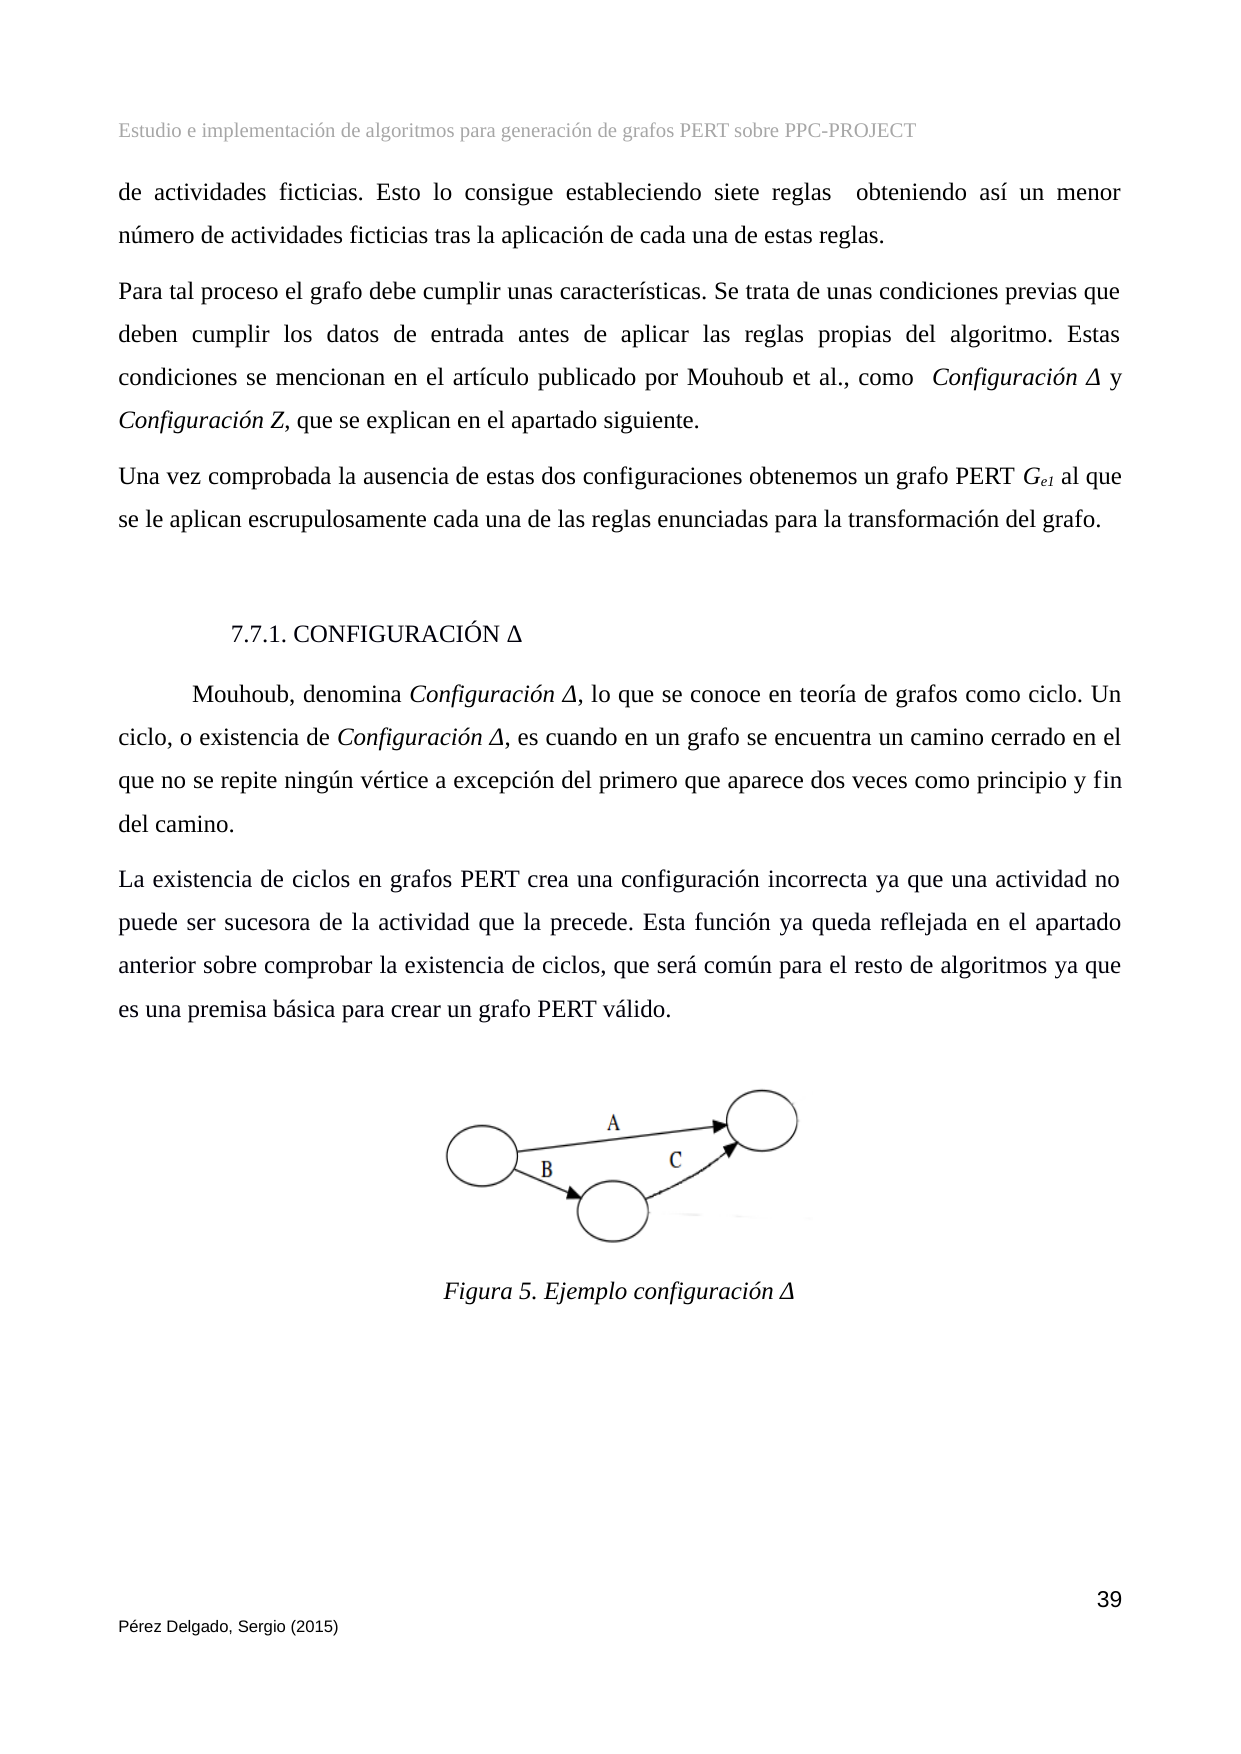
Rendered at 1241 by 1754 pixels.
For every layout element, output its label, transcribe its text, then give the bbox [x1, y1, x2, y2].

subtitle 7.7.1. CONFIGURACIÓN Δ [156, 619, 1122, 648]
text de actividades ficticias. Esto lo consigue estableciendo siete reglas obteniendo así un menor número de actividades ficticias tras la aplicación de cada una de estas reglas. [118, 177, 1122, 249]
text Figura 5. Ejemplo configuración Δ [118, 1276, 1122, 1305]
text La existencia de ciclos en grafos PERT crea una configuración incorrecta ya que una actividad no puede ser sucesora de la actividad que la precede. Esta función ya queda reflejada en el apartado anterior sobre comprobar la existencia de ciclos, que será común para el resto de algoritmos ya que es una premisa básica para crear un grafo PERT válido. [118, 864, 1122, 1022]
picture [427, 1049, 814, 1251]
text Para tal proceso el grafo debe cumplir unas características. Se trata de unas condiciones previas que deben cumplir los datos de entrada antes de aplicar las reglas propias del algoritmo. Estas condiciones se mencionan en el artículo publicado por Mouhoub et al., como Configuración Δ y Configuración Z, que se explican en el apartado siguiente. [118, 276, 1122, 434]
text Una vez comprobada la ausencia de estas dos configuraciones obtenemos un grafo PERT Ge1 al que se le aplican escrupulosamente cada una de las reglas enunciadas para la transformación del grafo. [118, 461, 1122, 533]
text Mouhoub, denomina Configuración Δ, lo que se conoce en teoría de grafos como ciclo. Un ciclo, o existencia de Configuración Δ, es cuando en un grafo se encuentra un camino cerrado en el que no se repite ningún vértice a excepción del primero que aparece dos veces como principio y fin del camino. [118, 679, 1122, 837]
